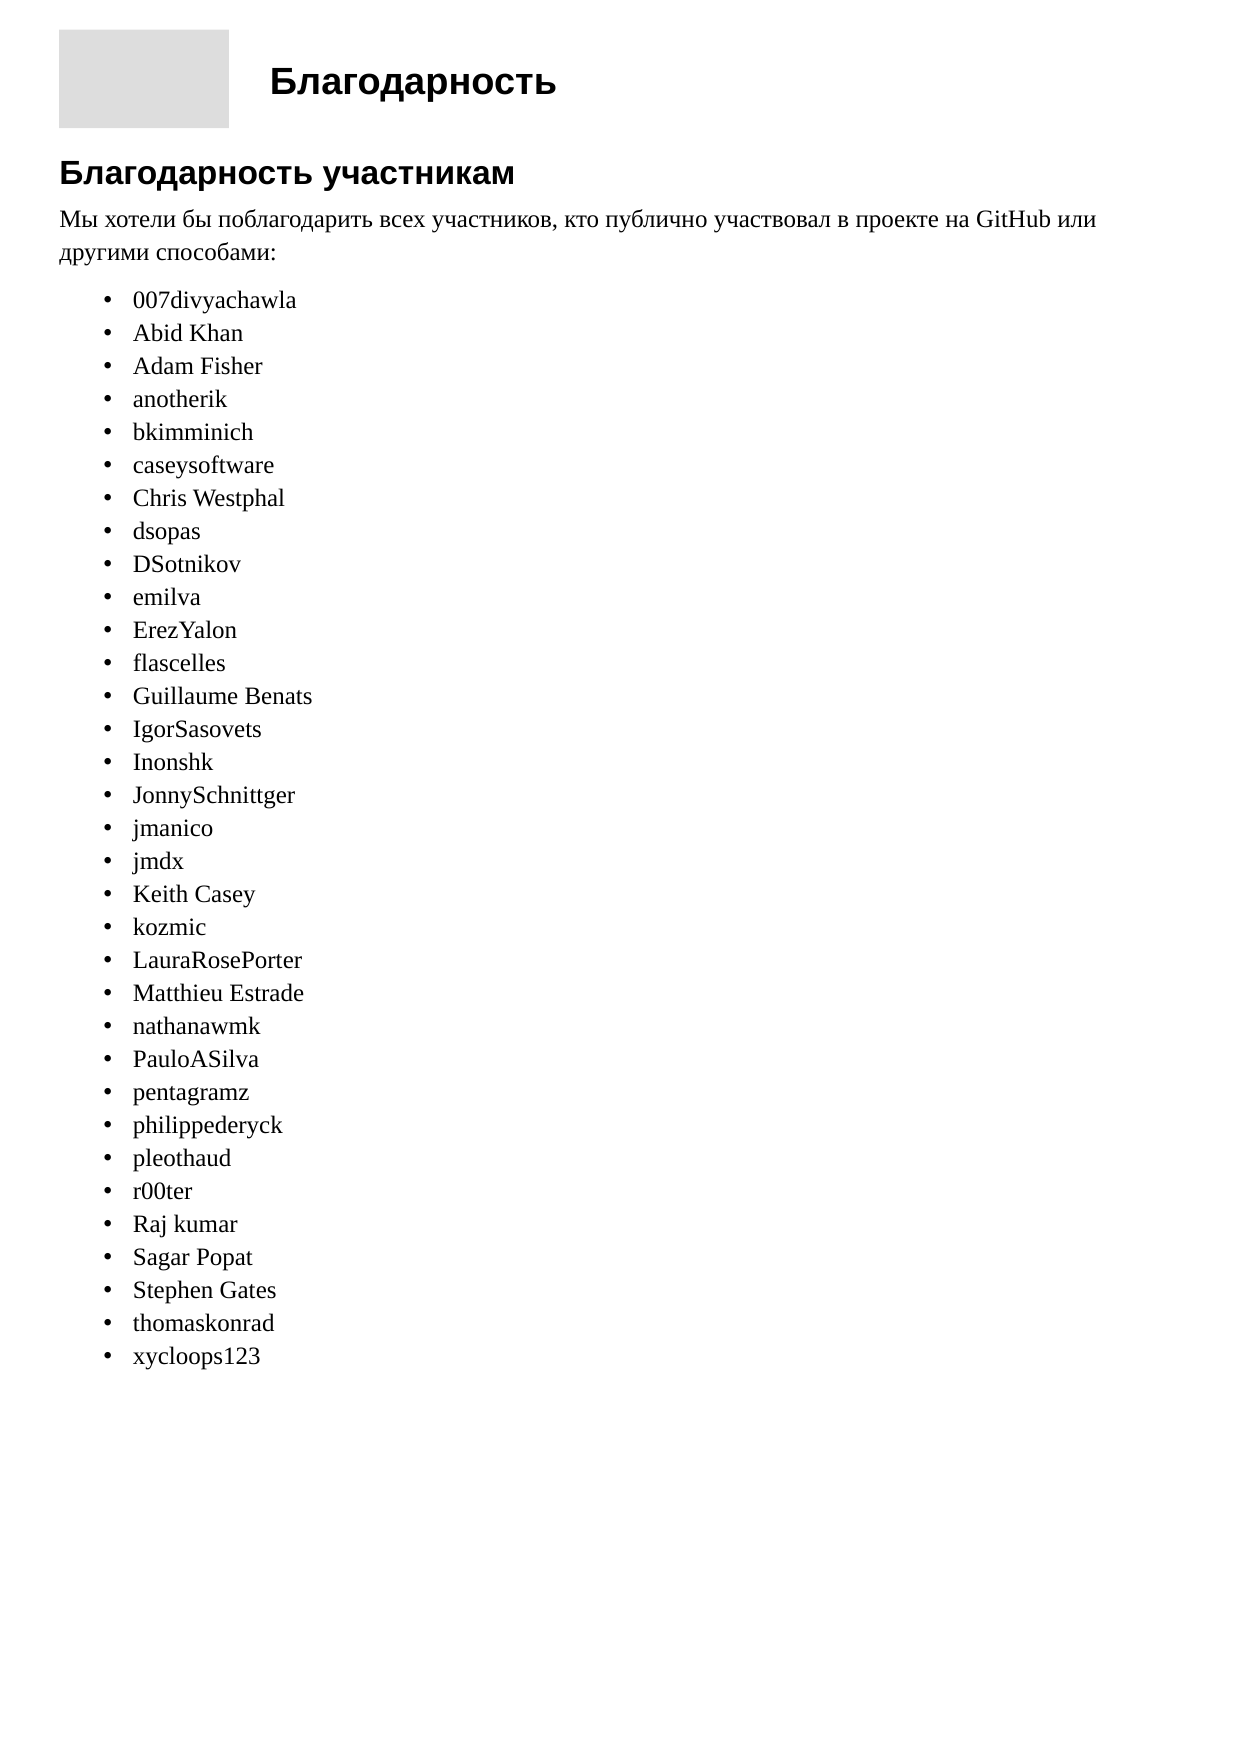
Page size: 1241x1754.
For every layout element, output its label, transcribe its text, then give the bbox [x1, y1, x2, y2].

list bkimminich [103, 417, 1181, 446]
list nathanawmk [103, 1011, 1181, 1040]
list emilva [103, 582, 1181, 611]
list Raj kumar [103, 1209, 1181, 1238]
list dsopas [103, 516, 1181, 545]
list Keith Casey [103, 879, 1181, 908]
list Inonshk [103, 747, 1181, 776]
list jmanico [103, 813, 1181, 842]
list JonnySchnittger [103, 780, 1181, 809]
list PauloASilva [103, 1044, 1181, 1073]
list Stephen Gates [103, 1275, 1181, 1304]
list pleothaud [103, 1143, 1181, 1172]
list ErezYalon [103, 615, 1181, 644]
list pentagramz [103, 1077, 1181, 1106]
list xycloops123 [103, 1341, 1181, 1370]
list flascelles [103, 648, 1181, 677]
list Guillaume Benats [103, 681, 1181, 710]
list philippederyck [103, 1110, 1181, 1139]
list LauraRosePorter [103, 945, 1181, 974]
list DSotnikov [103, 549, 1181, 578]
list Matthieu Estrade [103, 978, 1181, 1007]
subtitle Благодарность участникам [59, 153, 1181, 192]
list anotherik [103, 384, 1181, 413]
list Sagar Popat [103, 1242, 1181, 1271]
list Chris Westphal [103, 483, 1181, 512]
list Abid Khan [103, 318, 1181, 347]
list thomaskonrad [103, 1308, 1181, 1337]
list caseysoftware [103, 450, 1181, 479]
list r00ter [103, 1176, 1181, 1205]
list kozmic [103, 912, 1181, 941]
list Adam Fisher [103, 351, 1181, 379]
list 007divyachawla [103, 285, 1181, 313]
text Мы хотели бы поблагодарить всех участников, кто публично участвовал в проекте на GitHub или другими способами: [59, 204, 1181, 266]
list jmdx [103, 846, 1181, 875]
list IgorSasovets [103, 714, 1181, 743]
